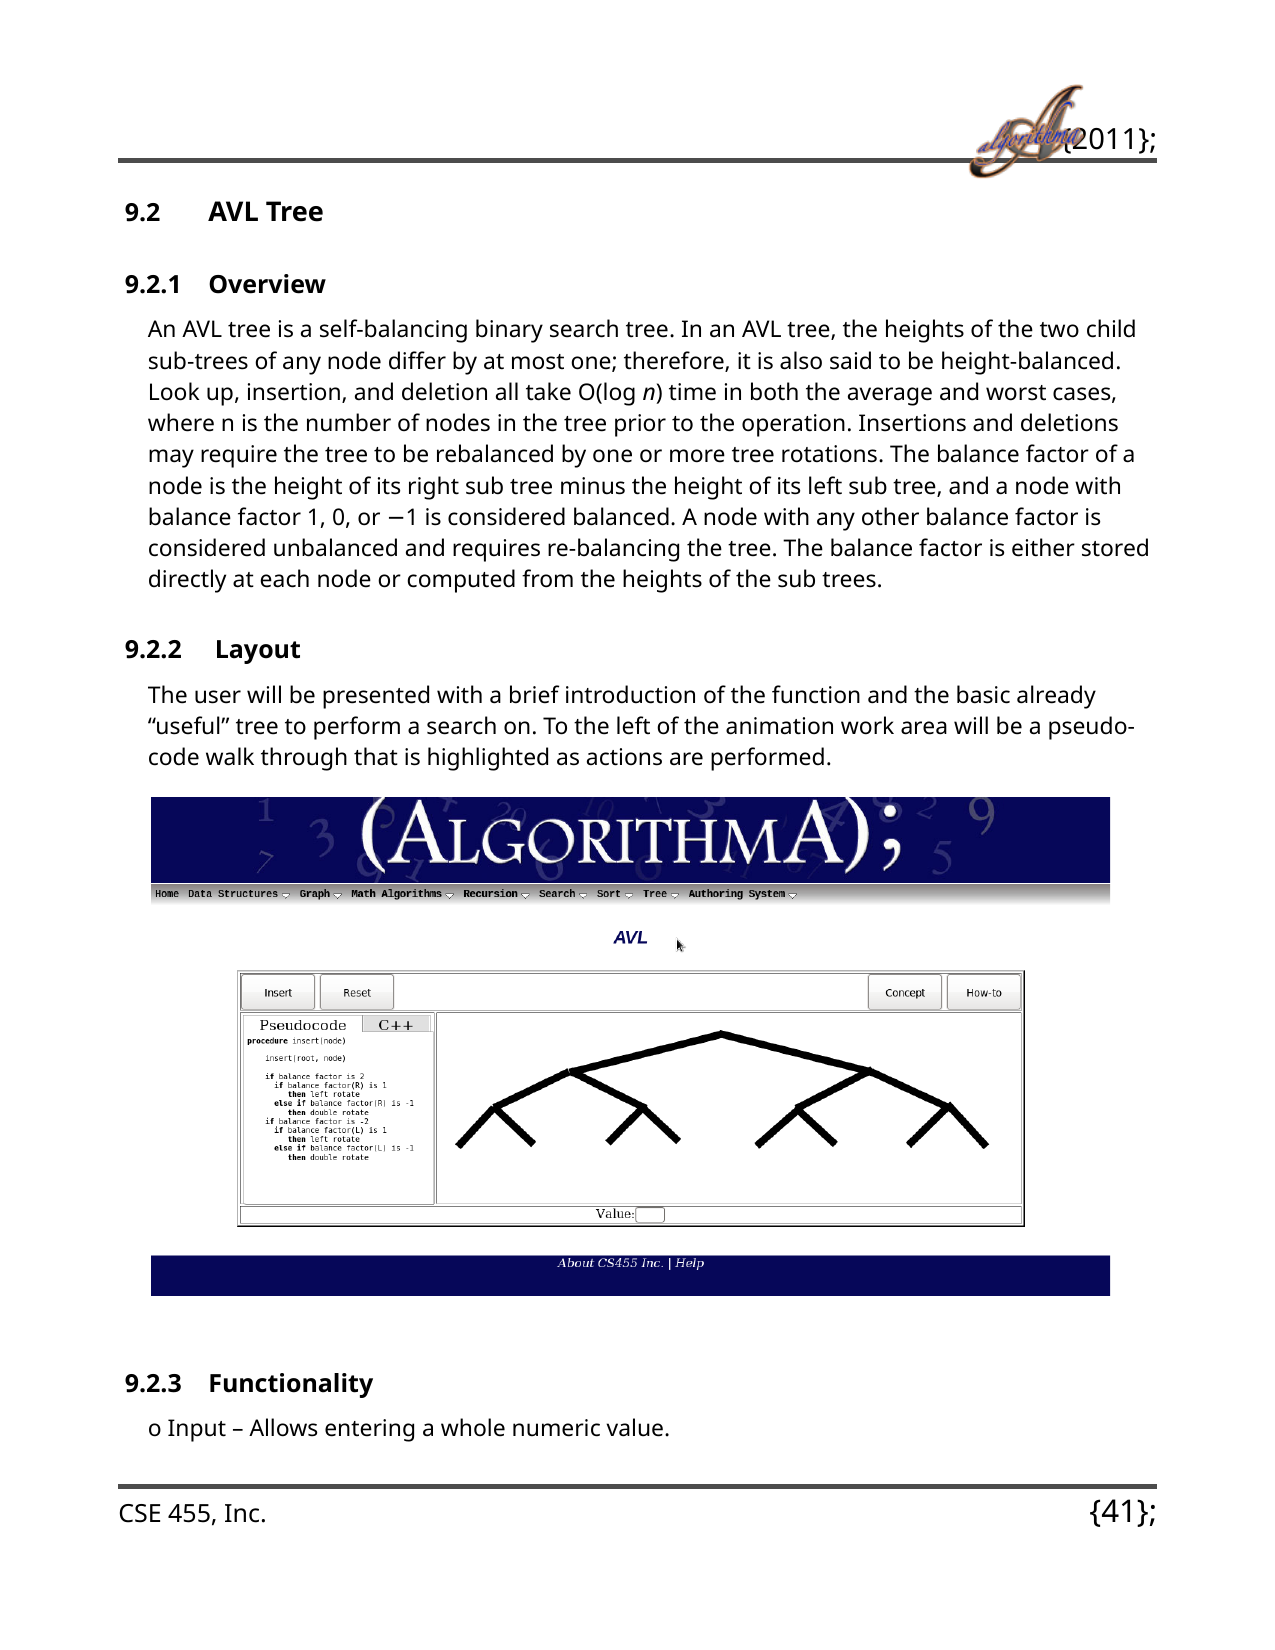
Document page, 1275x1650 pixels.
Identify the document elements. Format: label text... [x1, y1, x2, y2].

subtitle AVL Tree [118, 192, 1157, 229]
subtitle Overview [118, 267, 1157, 301]
subtitle Layout [118, 632, 1157, 666]
subtitle Functionality [118, 1366, 1157, 1400]
text An AVL tree is a self-balancing binary search tree. In an AVL tree, the heights of the two child sub-trees of any node differ by at most one; therefore, it is also said to be height-balanced. Look up, insertion, and deletion all take O(log n) time in both the average and worst cases, where n is the number of nodes in the tree prior to the operation. Insertions and deletions may require the tree to be rebalanced by one or more tree rotations. The balance factor of a node is the height of its right sub tree minus the height of its left sub tree, and a node with balance factor 1, 0, or −1 is considered balanced. A node with any other balance factor is considered unbalanced and requires re-balancing the tree. The balance factor is either stored directly at each node or computed from the heights of the sub trees. [148, 313, 1157, 595]
picture [966, 83, 1087, 180]
text The user will be presented with a brief introduction of the function and the basic already “useful” tree to perform a search on. To the left of the animation work area will be a pseudo-code walk through that is highlighted as actions are performed. [148, 679, 1157, 772]
picture [151, 797, 1110, 1296]
text o Input – Allows entering a whole numeric value. [148, 1412, 1157, 1443]
